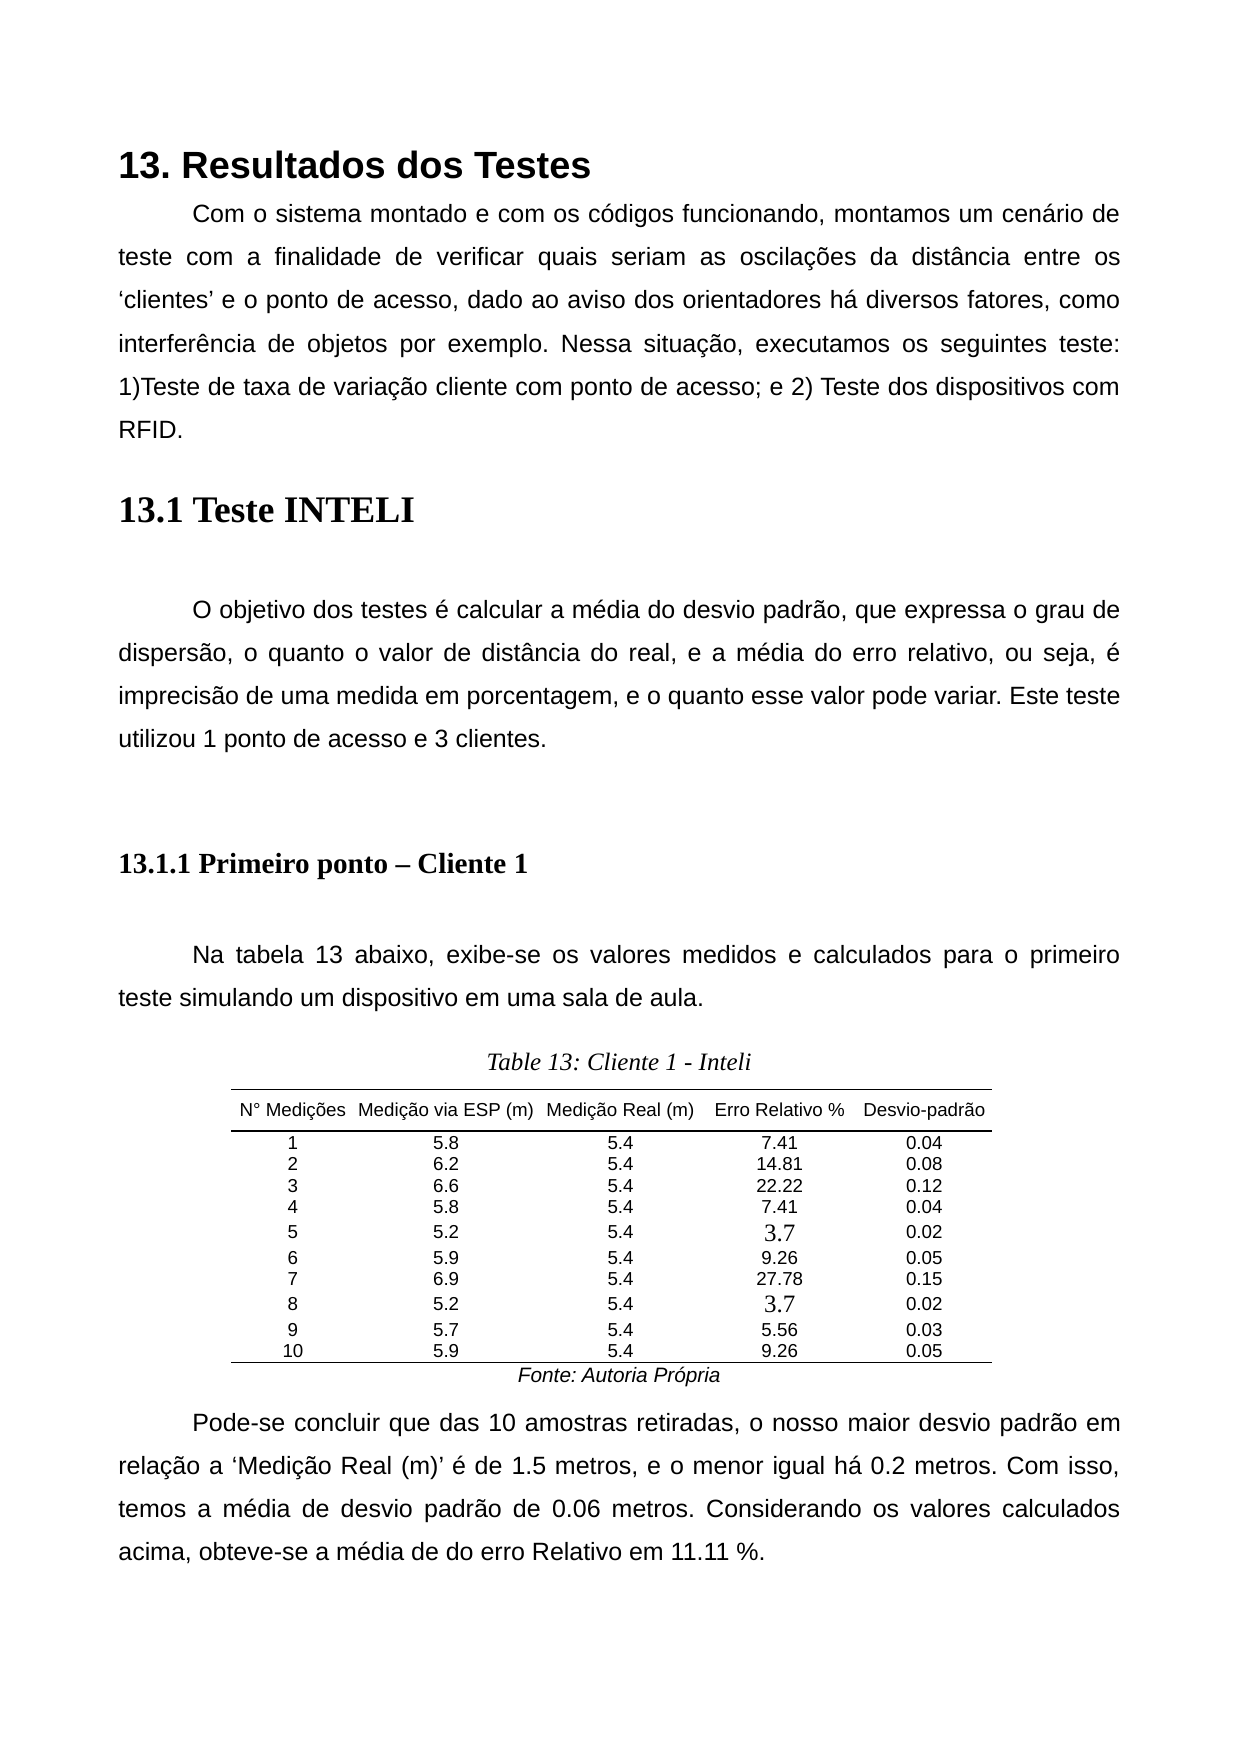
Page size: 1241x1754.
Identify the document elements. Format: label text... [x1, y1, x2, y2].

table_cell 7.41 [703, 1132, 856, 1153]
table_cell 0.04 [856, 1132, 992, 1153]
table_cell 0.02 [856, 1290, 992, 1318]
table_cell 5.4 [538, 1153, 703, 1174]
table_header Erro Relativo % [703, 1090, 856, 1130]
table_cell 5.7 [354, 1318, 537, 1340]
table_cell 9 [231, 1318, 354, 1340]
table_cell 0.04 [856, 1196, 992, 1218]
table_cell 5.9 [354, 1340, 537, 1361]
table_cell 6.9 [354, 1268, 537, 1289]
table_cell 5.2 [354, 1218, 537, 1246]
table_cell 5.8 [354, 1132, 537, 1153]
table_cell 7.41 [703, 1196, 856, 1218]
table_cell 6.2 [354, 1153, 537, 1174]
table_cell 5.4 [538, 1268, 703, 1289]
table_cell 27.78 [703, 1268, 856, 1289]
table_cell 0.15 [856, 1268, 992, 1289]
table_cell 5.4 [538, 1340, 703, 1361]
table_cell 5.8 [354, 1196, 537, 1218]
table_cell 0.02 [856, 1218, 992, 1246]
table_cell 0.03 [856, 1318, 992, 1340]
table_cell 10 [231, 1340, 354, 1361]
table_cell 0.05 [856, 1340, 992, 1361]
text Com o sistema montado e com os códigos funcionando, montamos um cenário de teste com a finalidade de verificar quais seriam as oscilações da distância entre os ‘clientes’ e o ponto de acesso, dado ao aviso dos orientadores há diversos fatores, como interferência de objetos por exemplo. Nessa situação, executamos os seguintes teste: 1)Teste de taxa de variação cliente com ponto de acesso; e 2) Teste dos dispositivos com RFID. [118, 199, 1122, 444]
table_cell 0.08 [856, 1153, 992, 1174]
table_cell 14.81 [703, 1153, 856, 1174]
table_cell 3.7 [703, 1290, 856, 1318]
table_cell 9.26 [703, 1340, 856, 1361]
table_cell 5.4 [538, 1318, 703, 1340]
table_header Desvio-padrão [856, 1090, 992, 1130]
table_cell 3.7 [703, 1218, 856, 1246]
table_cell 5.9 [354, 1246, 537, 1268]
table_cell 5.4 [538, 1290, 703, 1318]
text O objetivo dos testes é calcular a média do desvio padrão, que expressa o grau de dispersão, o quanto o valor de distância do real, e a média do erro relativo, ou seja, é imprecisão de uma medida em porcentagem, e o quanto esse valor pode variar. Este teste utilizou 1 ponto de acesso e 3 clientes. [118, 595, 1122, 753]
table_cell 5.4 [538, 1246, 703, 1268]
table_cell 0.05 [856, 1246, 992, 1268]
text Na tabela 13 abaixo, exibe-se os valores medidos e calculados para o primeiro teste simulando um dispositivo em uma sala de aula. [118, 940, 1122, 1012]
table_cell 6.6 [354, 1175, 537, 1196]
table_cell 7 [231, 1268, 354, 1289]
text Pode-se concluir que das 10 amostras retiradas, o nosso maior desvio padrão em relação a ‘Medição Real (m)’ é de 1.5 metros, e o menor igual há 0.2 metros. Com isso, temos a média de desvio padrão de 0.06 metros. Considerando os valores calculados acima, obteve-se a média de do erro Relativo em 11.11 %. [118, 1408, 1122, 1566]
table_cell 1 [231, 1132, 354, 1153]
table_cell 5.4 [538, 1175, 703, 1196]
table_cell 9.26 [703, 1246, 856, 1268]
table_cell 22.22 [703, 1175, 856, 1196]
table_cell 5.4 [538, 1196, 703, 1218]
table_cell 6 [231, 1246, 354, 1268]
table_header Medição via ESP (m) [354, 1090, 537, 1130]
table_cell 4 [231, 1196, 354, 1218]
subtitle 13.1 Teste INTELI [118, 487, 1122, 531]
table_cell 2 [231, 1153, 354, 1174]
table_cell 0.12 [856, 1175, 992, 1196]
text Table 13: Cliente 1 - Inteli [118, 1047, 1122, 1076]
table_cell 3 [231, 1175, 354, 1196]
text Fonte: Autoria Própria [118, 1363, 1122, 1387]
subtitle 13. Resultados dos Testes [118, 143, 1122, 187]
table_cell 5.4 [538, 1132, 703, 1153]
subtitle 13.1.1 Primeiro ponto – Cliente 1 [118, 846, 1122, 880]
table_cell 5.4 [538, 1218, 703, 1246]
table_cell 8 [231, 1290, 354, 1318]
table_cell 5.56 [703, 1318, 856, 1340]
table_header N° Medições [231, 1090, 354, 1130]
table_header Medição Real (m) [538, 1090, 703, 1130]
table_cell 5 [231, 1218, 354, 1246]
table_cell 5.2 [354, 1290, 537, 1318]
